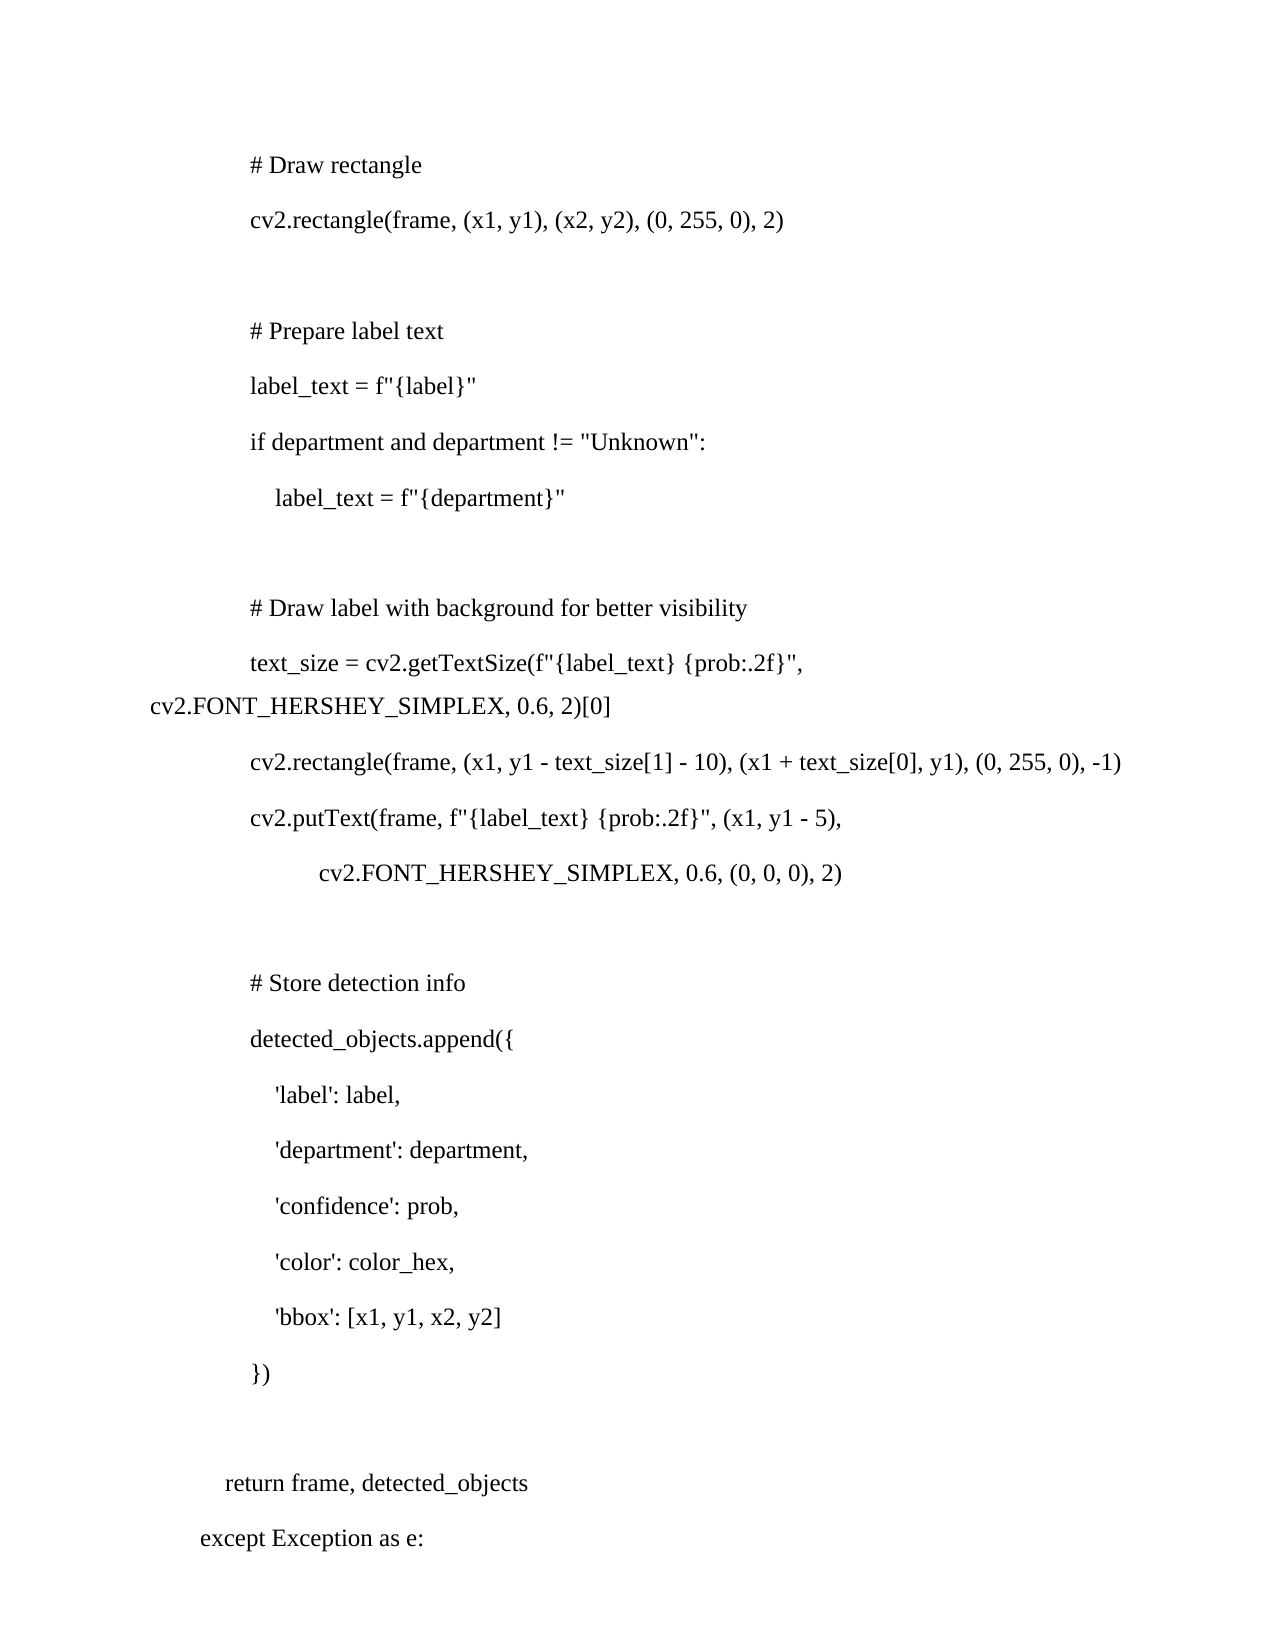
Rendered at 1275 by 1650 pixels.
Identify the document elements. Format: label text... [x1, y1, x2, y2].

text label_text = f"{department}" [150, 483, 1125, 511]
text 'department': department, [150, 1135, 1125, 1164]
text 'bbox': [x1, y1, x2, y2] [150, 1302, 1125, 1331]
text text_size = cv2.getTextSize(f"{label_text} {prob:.2f}", cv2.FONT_HERSHEY_SIMPLEX, 0.6, 2)[0] [150, 648, 1125, 720]
text label_text = f"{label}" [150, 371, 1125, 400]
text if department and department != "Unknown": [150, 427, 1125, 456]
text 'label': label, [150, 1080, 1125, 1108]
text # Draw rectangle [150, 150, 1125, 179]
text 'color': color_hex, [150, 1247, 1125, 1275]
text cv2.FONT_HERSHEY_SIMPLEX, 0.6, (0, 0, 0), 2) [150, 858, 1125, 887]
text # Prepare label text [150, 316, 1125, 344]
text cv2.rectangle(frame, (x1, y1), (x2, y2), (0, 255, 0), 2) [150, 206, 1125, 234]
text detected_objects.append({ [150, 1024, 1125, 1053]
text except Exception as e: [150, 1523, 1125, 1552]
text # Draw label with background for better visibility [150, 593, 1125, 621]
text }) [150, 1358, 1125, 1387]
text # Store detection info [150, 968, 1125, 997]
text return frame, detected_objects [150, 1468, 1125, 1497]
text cv2.rectangle(frame, (x1, y1 - text_size[1] - 10), (x1 + text_size[0], y1), (0, 255, 0), -1) [150, 747, 1125, 776]
text 'confidence': prob, [150, 1191, 1125, 1220]
text cv2.putText(frame, f"{label_text} {prob:.2f}", (x1, y1 - 5), [150, 803, 1125, 831]
